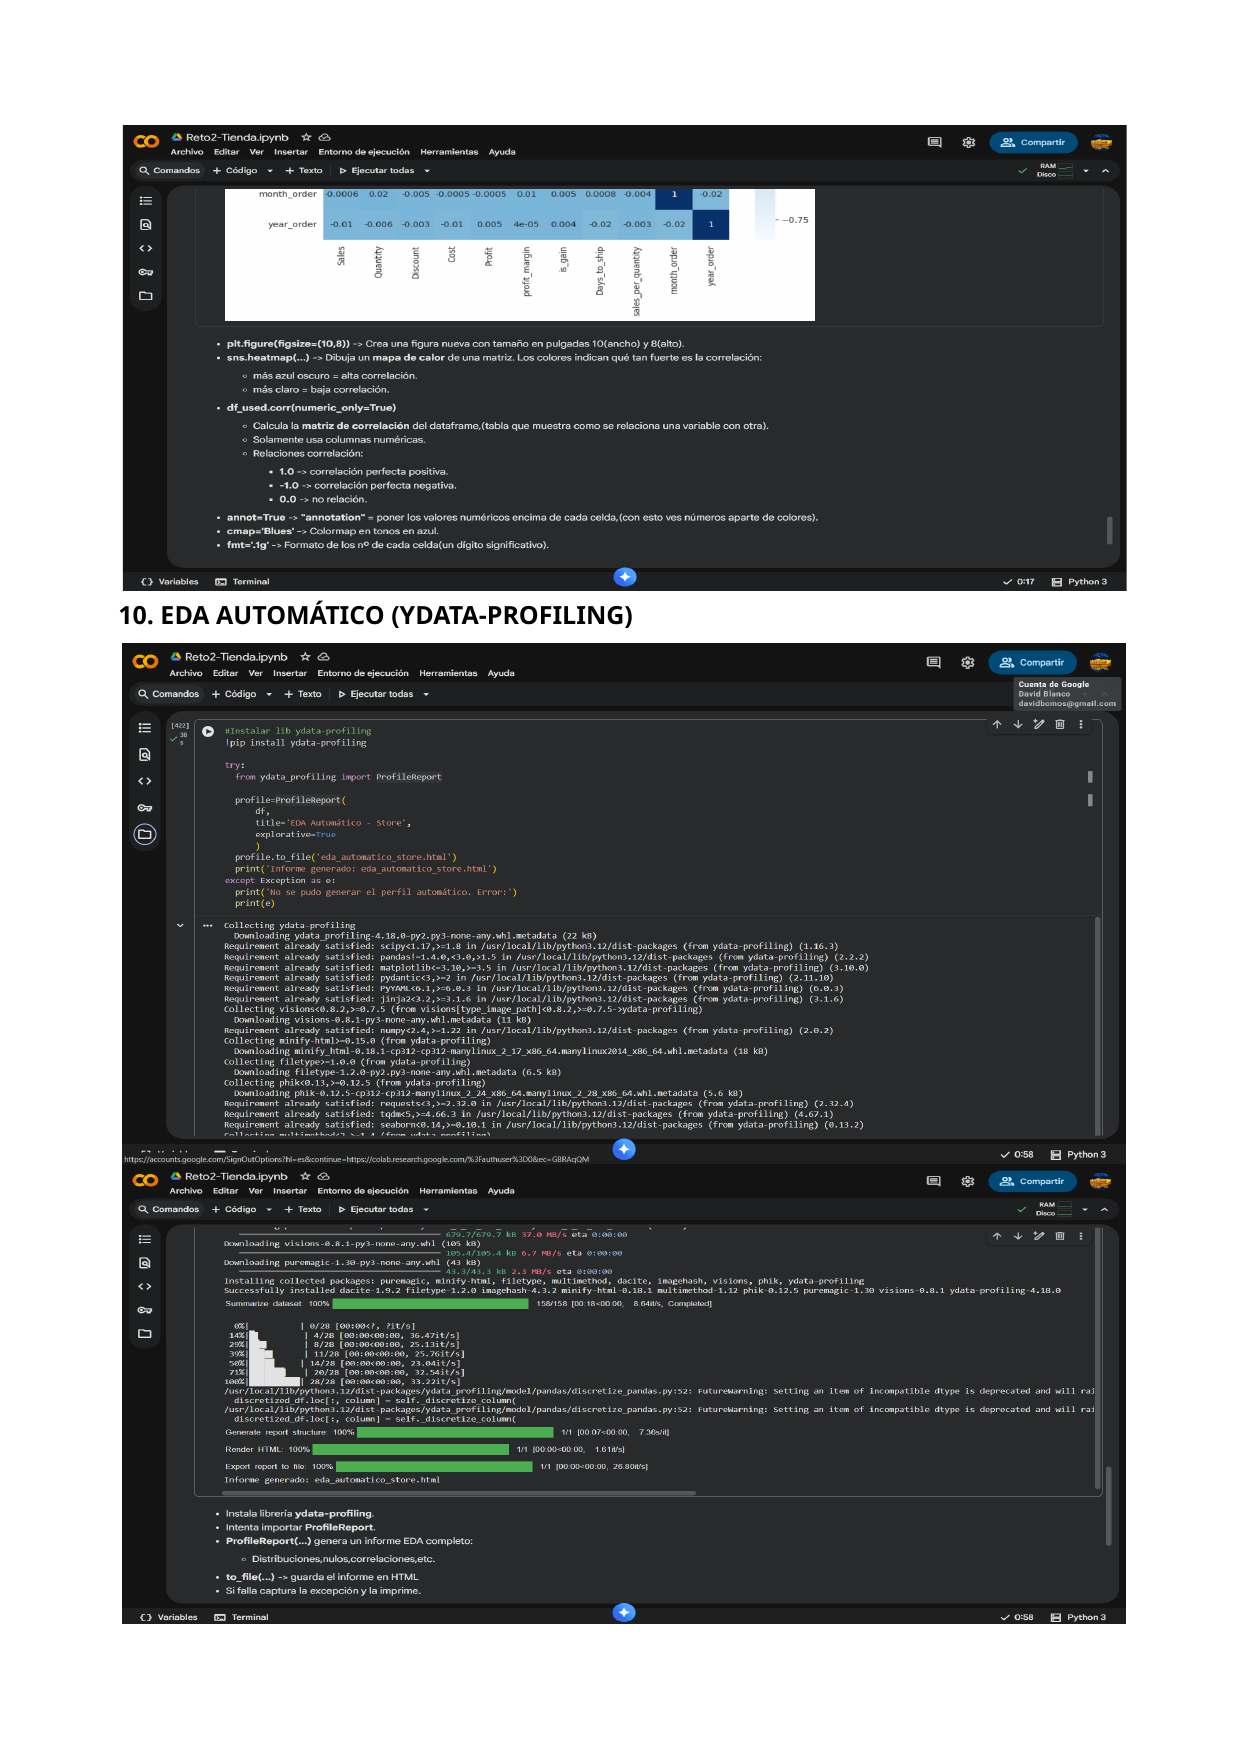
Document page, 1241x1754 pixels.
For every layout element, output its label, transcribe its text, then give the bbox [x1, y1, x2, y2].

text 10. EDA AUTOMÁTICO (YDATA-PROFILING) [118, 118, 1122, 632]
picture [122, 643, 1126, 1624]
picture [122, 125, 1127, 591]
